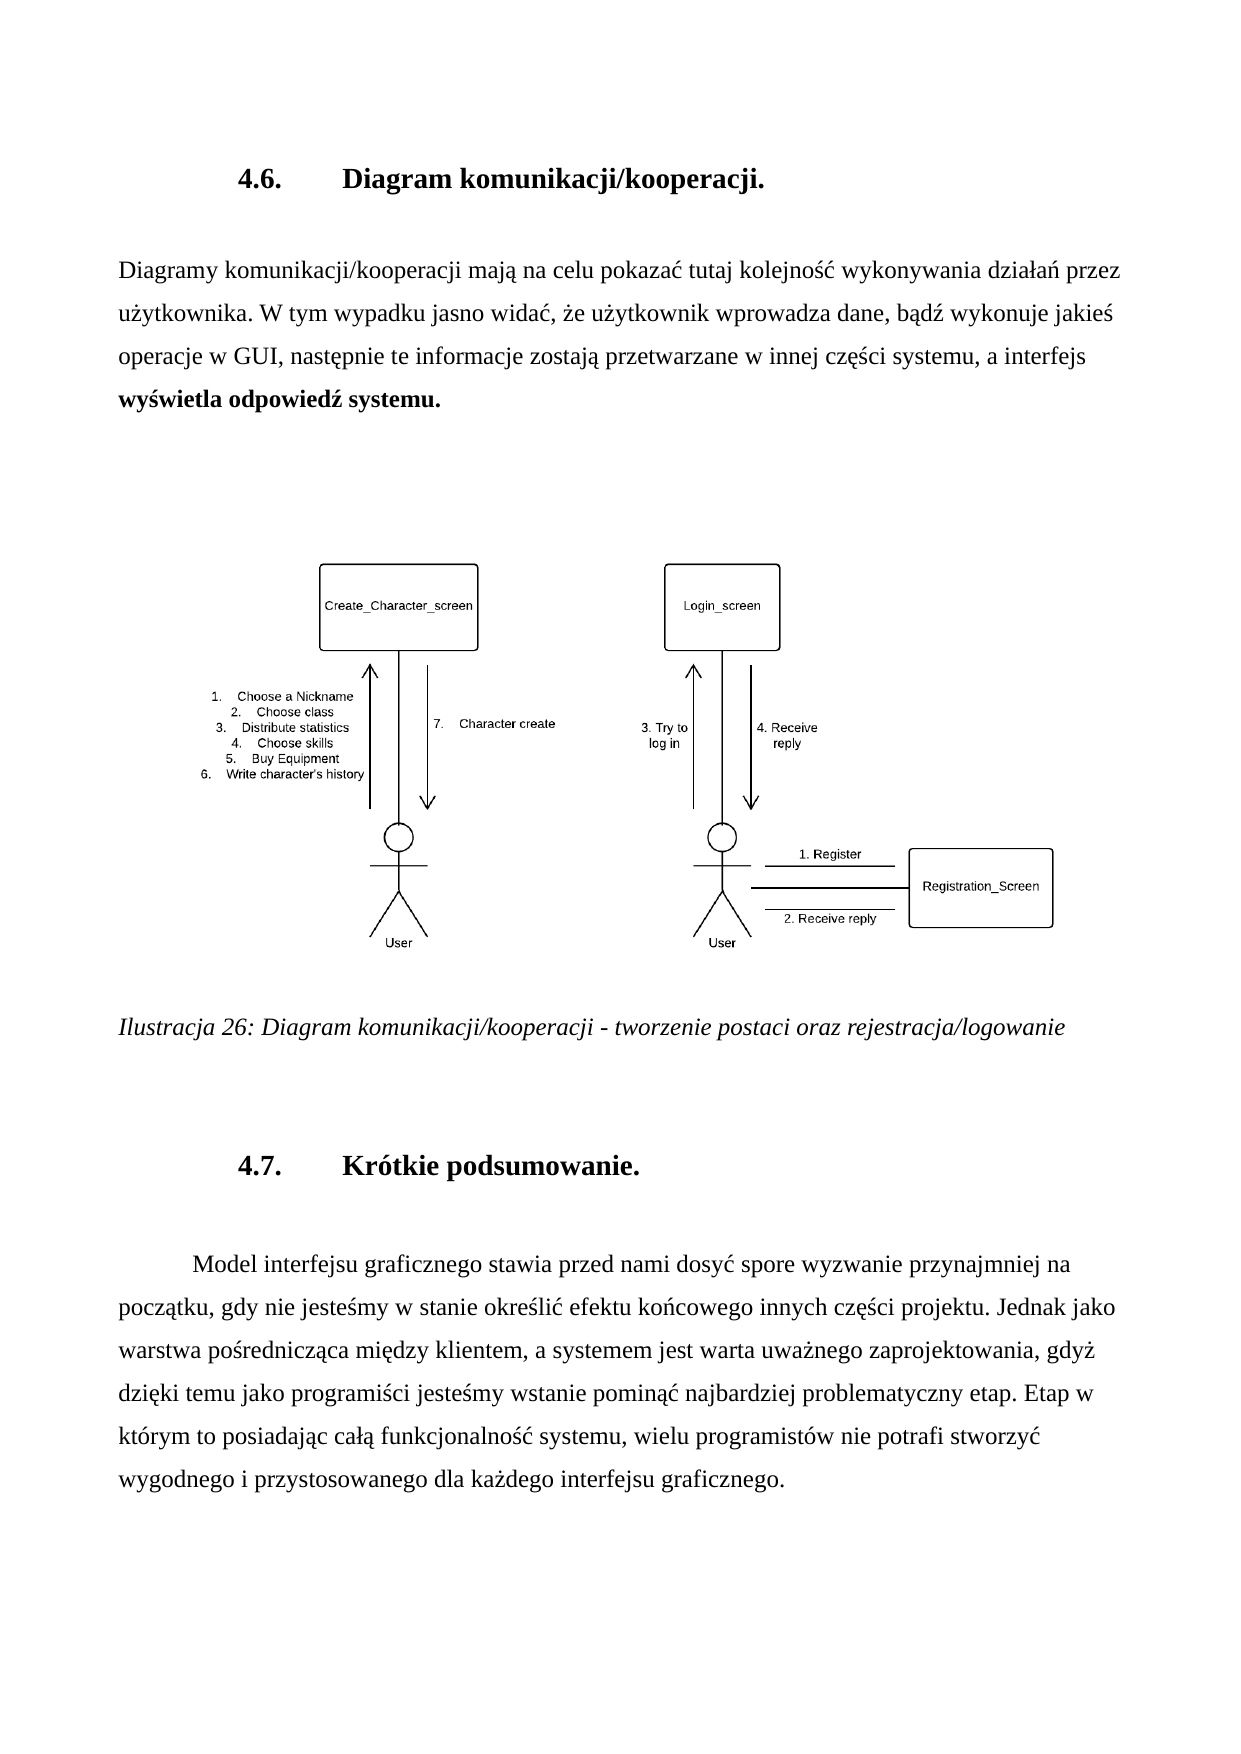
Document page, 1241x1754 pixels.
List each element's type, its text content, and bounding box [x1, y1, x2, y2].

list Krótkie podsumowanie. [231, 1148, 1122, 1232]
text dzięki temu jako programiści jesteśmy wstanie pominąć najbardziej problematyczny etap. Etap w [118, 1378, 1122, 1407]
text warstwa pośrednicząca między klientem, a systemem jest warta uważnego zaprojektowania, gdyż [118, 1335, 1122, 1364]
text Diagramy komunikacji/kooperacji mają na celu pokazać tutaj kolejność wykonywania działań przez [118, 255, 1122, 283]
text operacje w GUI, następnie te informacje zostają przetwarzane w innej części systemu, a interfejs [118, 341, 1122, 370]
text Ilustracja 26: Diagram komunikacji/kooperacji - tworzenie postaci oraz rejestracja/logowanie [118, 1012, 1122, 1041]
text Model interfejsu graficznego stawia przed nami dosyć spore wyzwanie przynajmniej na [118, 1249, 1122, 1278]
text wygodnego i przystosowanego dla każdego interfejsu graficznego. [118, 1464, 1122, 1493]
text użytkownika. W tym wypadku jasno widać, że użytkownik wprowadza dane, bądź wykonuje jakieś [118, 298, 1122, 327]
text początku, gdy nie jesteśmy w stanie określić efektu końcowego innych części projektu. Jednak jako [118, 1292, 1122, 1321]
list Diagram komunikacji/kooperacji. [231, 161, 1122, 195]
text wyświetla odpowiedź systemu. [118, 384, 1122, 413]
text którym to posiadając całą funkcjonalność systemu, wielu programistów nie potrafi stworzyć [118, 1421, 1122, 1450]
picture [118, 492, 1123, 1012]
